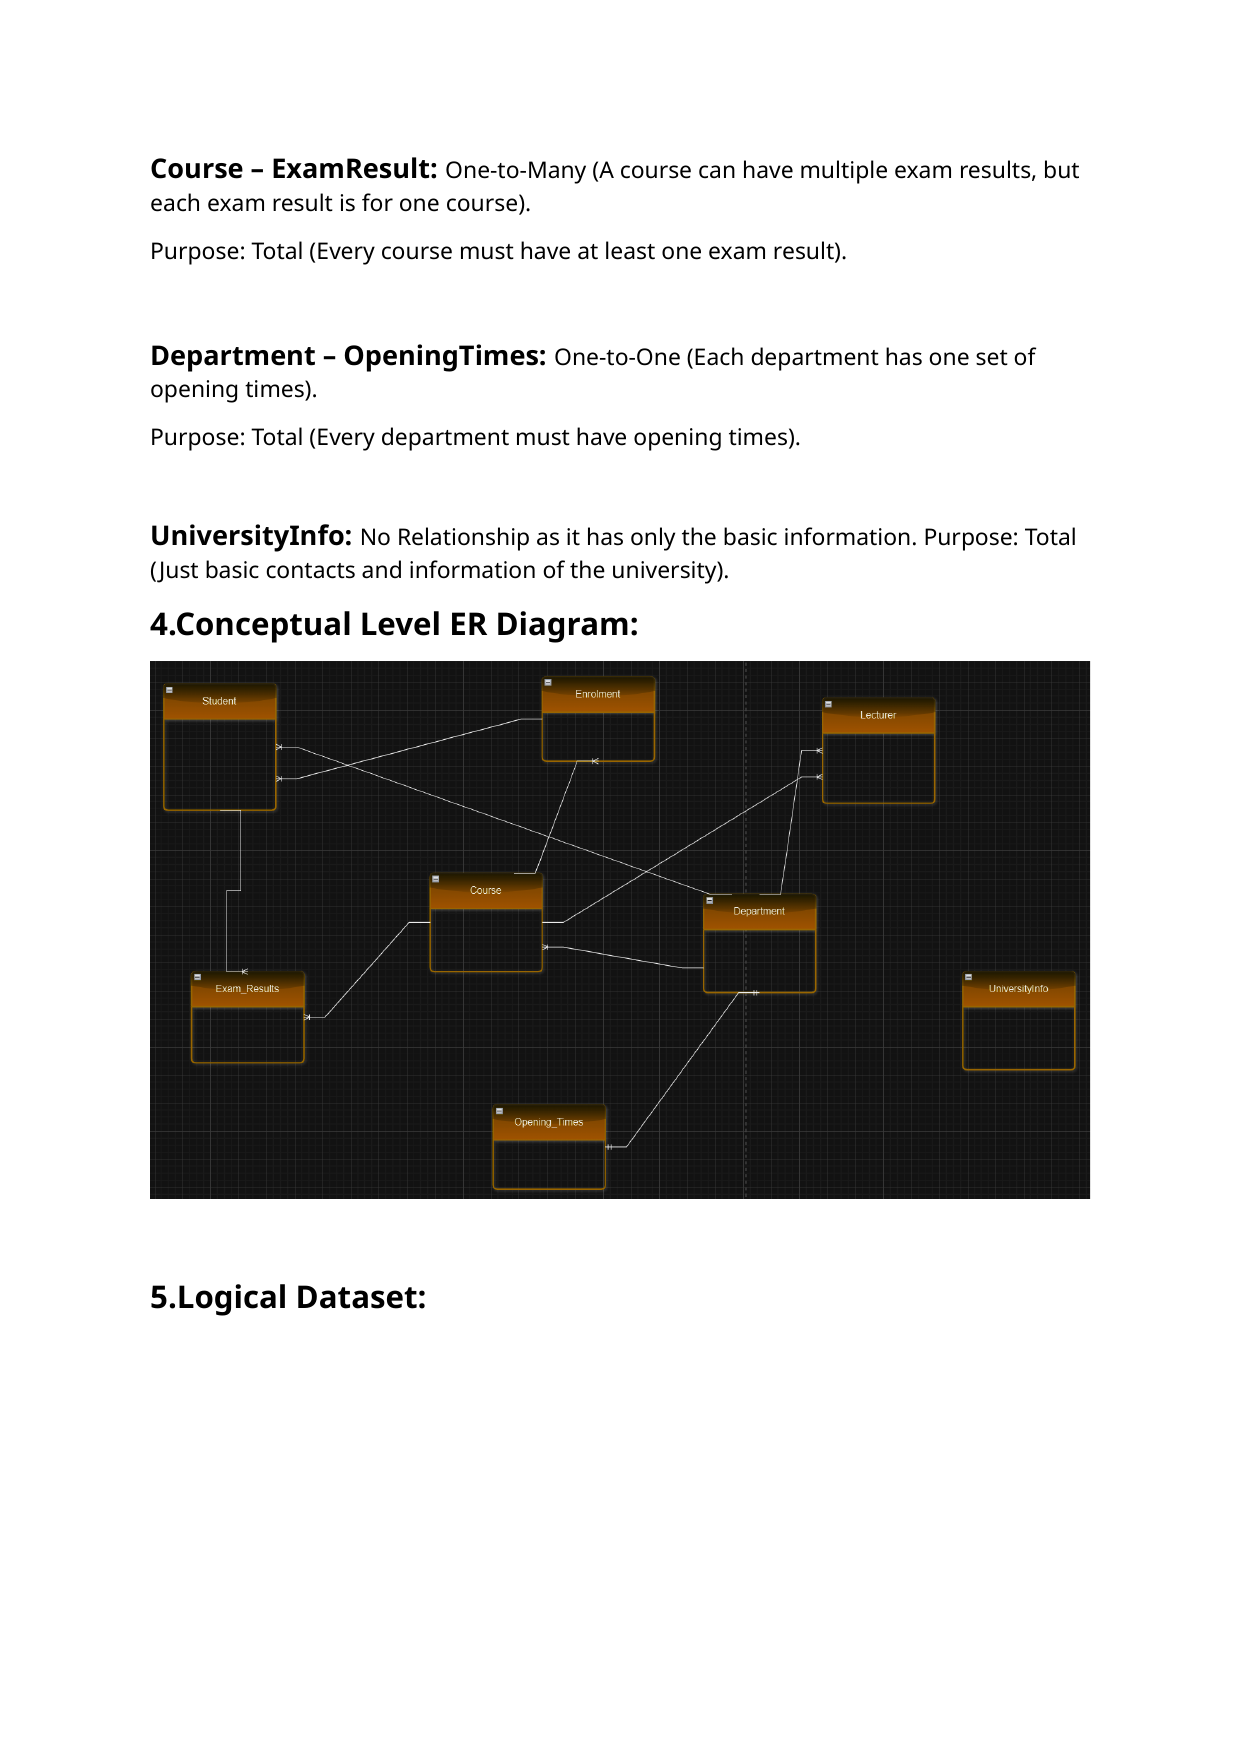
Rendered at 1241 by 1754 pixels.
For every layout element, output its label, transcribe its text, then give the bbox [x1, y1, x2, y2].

text Purpose: Total (Every course must have at least one exam result). [150, 235, 1090, 266]
text Purpose: Total (Every department must have opening times). [150, 421, 1090, 452]
text Course – ExamResult: One-to-Many (A course can have multiple exam results, but each exam result is for one course). [150, 150, 1090, 218]
text UniversityInfo: No Relationship as it has only the basic information. Purpose: Total (Just basic contacts and information of the university). [150, 517, 1090, 585]
text Department – OpeningTimes: One-to-One (Each department has one set of opening times). [150, 336, 1090, 404]
text 4.Conceptual Level ER Diagram: [150, 602, 1090, 644]
text 5.Logical Dataset: [150, 1275, 1090, 1318]
